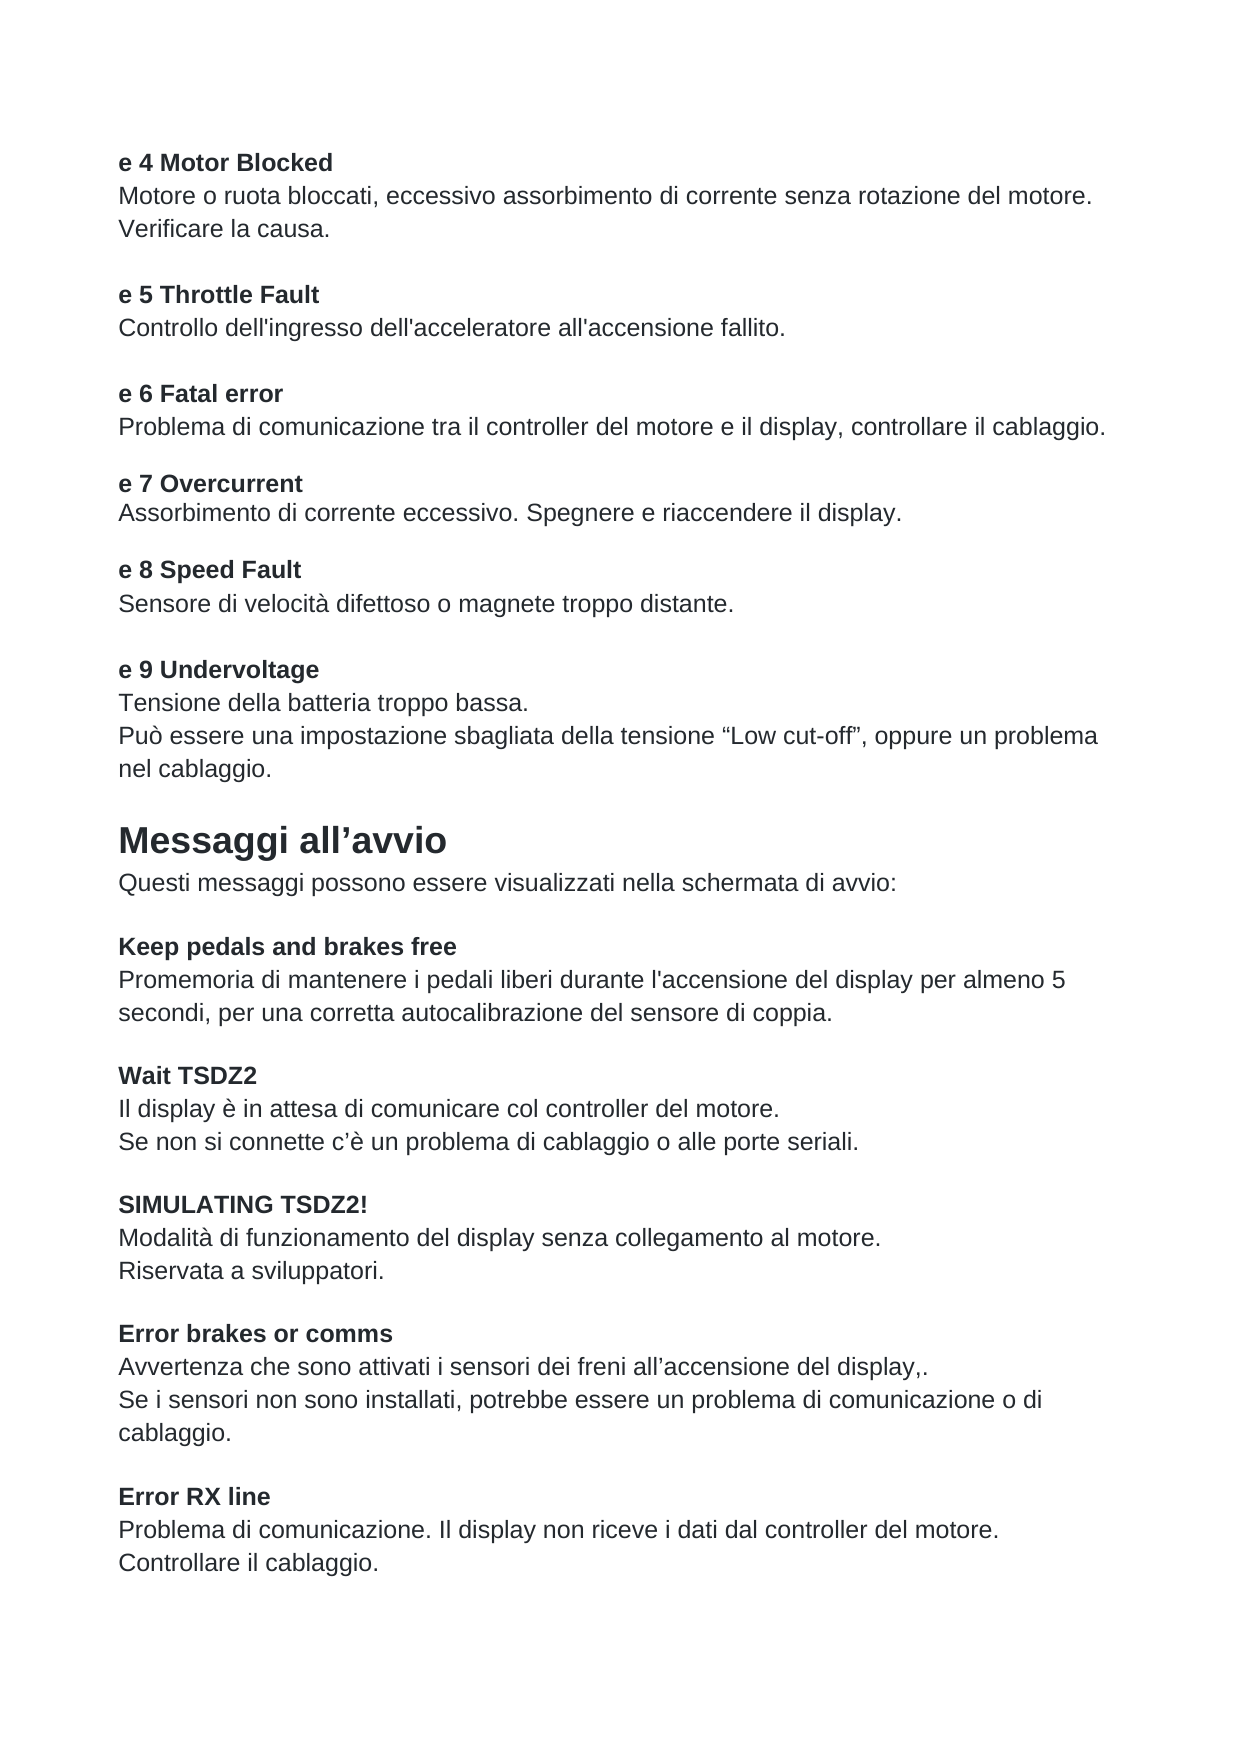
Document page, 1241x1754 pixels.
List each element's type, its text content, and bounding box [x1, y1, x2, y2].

text Questi messaggi possono essere visualizzati nella schermata di avvio: [118, 868, 1122, 897]
text Riservata a sviluppatori. [118, 1256, 1122, 1285]
text Wait TSDZ2 [118, 1061, 1122, 1089]
text Motore o ruota bloccati, eccessivo assorbimento di corrente senza rotazione del motore. Verificare la causa. e 5 Throttle Fault [118, 181, 1122, 308]
text Se i sensori non sono installati, potrebbe essere un problema di comunicazione o di cablaggio. [118, 1385, 1122, 1447]
text Controllo dell'ingresso dell'acceleratore all'accensione fallito. [118, 313, 1122, 341]
text Se non si connette c’è un problema di cablaggio o alle porte seriali. [118, 1127, 1122, 1156]
text Error RX line [118, 1482, 1122, 1510]
text Problema di comunicazione. Il display non riceve i dati dal controller del motore. Controllare il cablaggio. [118, 1515, 1122, 1576]
text Promemoria di mantenere i pedali liberi durante l'accensione del display per almeno 5 secondi, per una corretta autocalibrazione del sensore di coppia. [118, 964, 1122, 1026]
text e 7 Overcurrent [118, 469, 1122, 498]
text SIMULATING TSDZ2! [118, 1190, 1122, 1219]
text Problema di comunicazione tra il controller del motore e il display, controllare il cablaggio. [118, 412, 1122, 441]
text Avvertenza che sono attivati i sensori dei freni all’accensione del display,. [118, 1352, 1122, 1381]
text Modalità di funzionamento del display senza collegamento al motore. [118, 1223, 1122, 1252]
text Sensore di velocità difettoso o magnete troppo distante. [118, 588, 1122, 617]
text e 6 Fatal error [118, 379, 1122, 407]
text Keep pedals and brakes free [118, 932, 1122, 960]
text e 8 Speed Fault [118, 556, 1122, 584]
text e 9 Undervoltage Tensione della batteria troppo bassa. [118, 654, 1122, 716]
text e 4 Motor Blocked [118, 148, 1122, 176]
text Il display è in attesa di comunicare col controller del motore. [118, 1094, 1122, 1123]
text Assorbimento di corrente eccessivo. Spegnere e riaccendere il display. [118, 498, 1122, 527]
text Error brakes or comms [118, 1319, 1122, 1348]
text Può essere una impostazione sbagliata della tensione “Low cut-off”, oppure un problema nel cablaggio. [118, 721, 1122, 814]
text Messaggi all’avvio [118, 819, 1122, 862]
